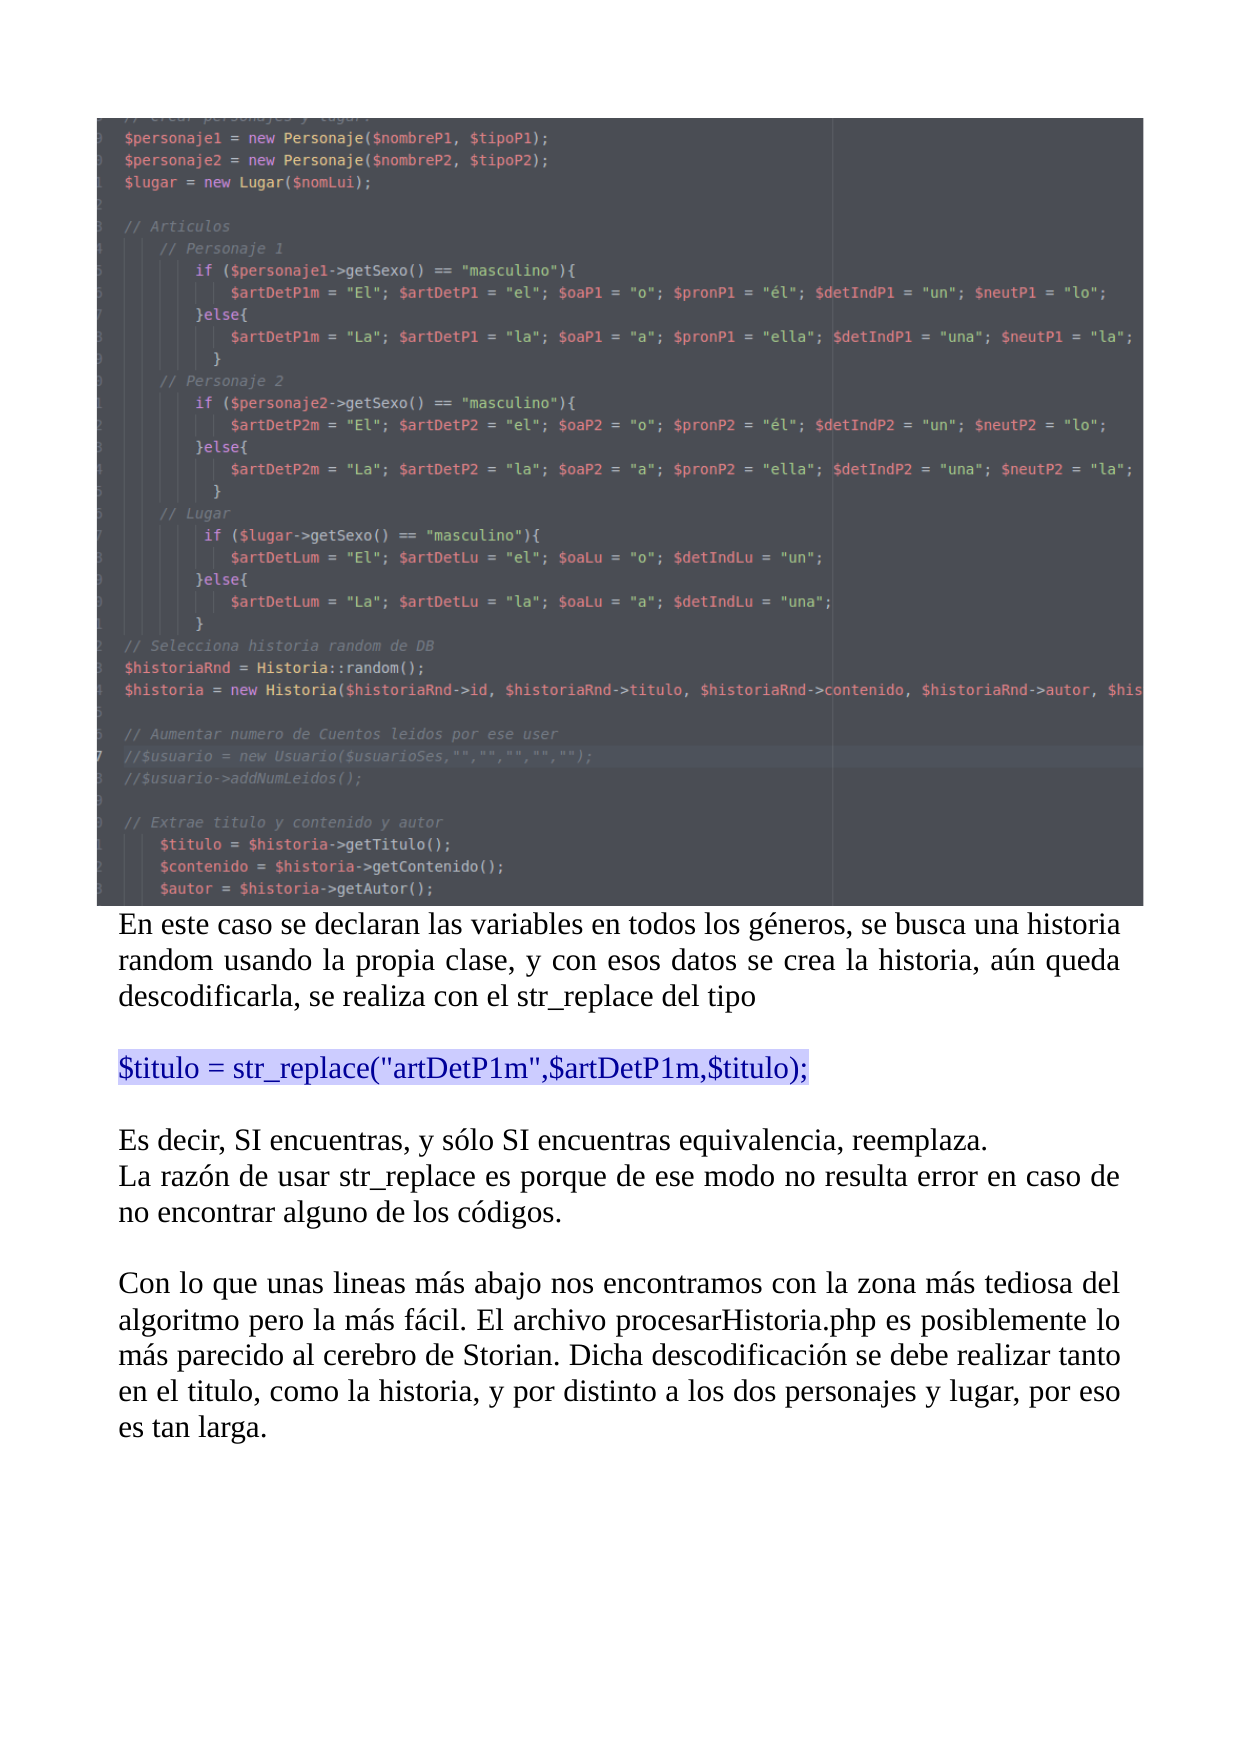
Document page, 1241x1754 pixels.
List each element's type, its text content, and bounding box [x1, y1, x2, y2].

text Es decir, SI encuentras, y sólo SI encuentras equivalencia, reemplaza. [118, 1121, 1122, 1157]
picture [96, 118, 1144, 906]
text $titulo = str_replace("artDetP1m",$artDetP1m,$titulo); [118, 1049, 1122, 1085]
text Con lo que unas lineas más abajo nos encontramos con la zona más tediosa del algoritmo pero la más fácil. El archivo procesarHistoria.php es posiblemente lo más parecido al cerebro de Storian. Dicha descodificación se debe realizar tanto en el titulo, como la historia, y por distinto a los dos personajes y lugar, por eso es tan larga. [118, 1265, 1122, 1444]
text En este caso se declaran las variables en todos los géneros, se busca una historia random usando la propia clase, y con esos datos se crea la historia, aún queda descodificarla, se realiza con el str_replace del tipo [118, 906, 1122, 1013]
text La razón de usar str_replace es porque de ese modo no resulta error en caso de no encontrar alguno de los códigos. [118, 1157, 1122, 1229]
